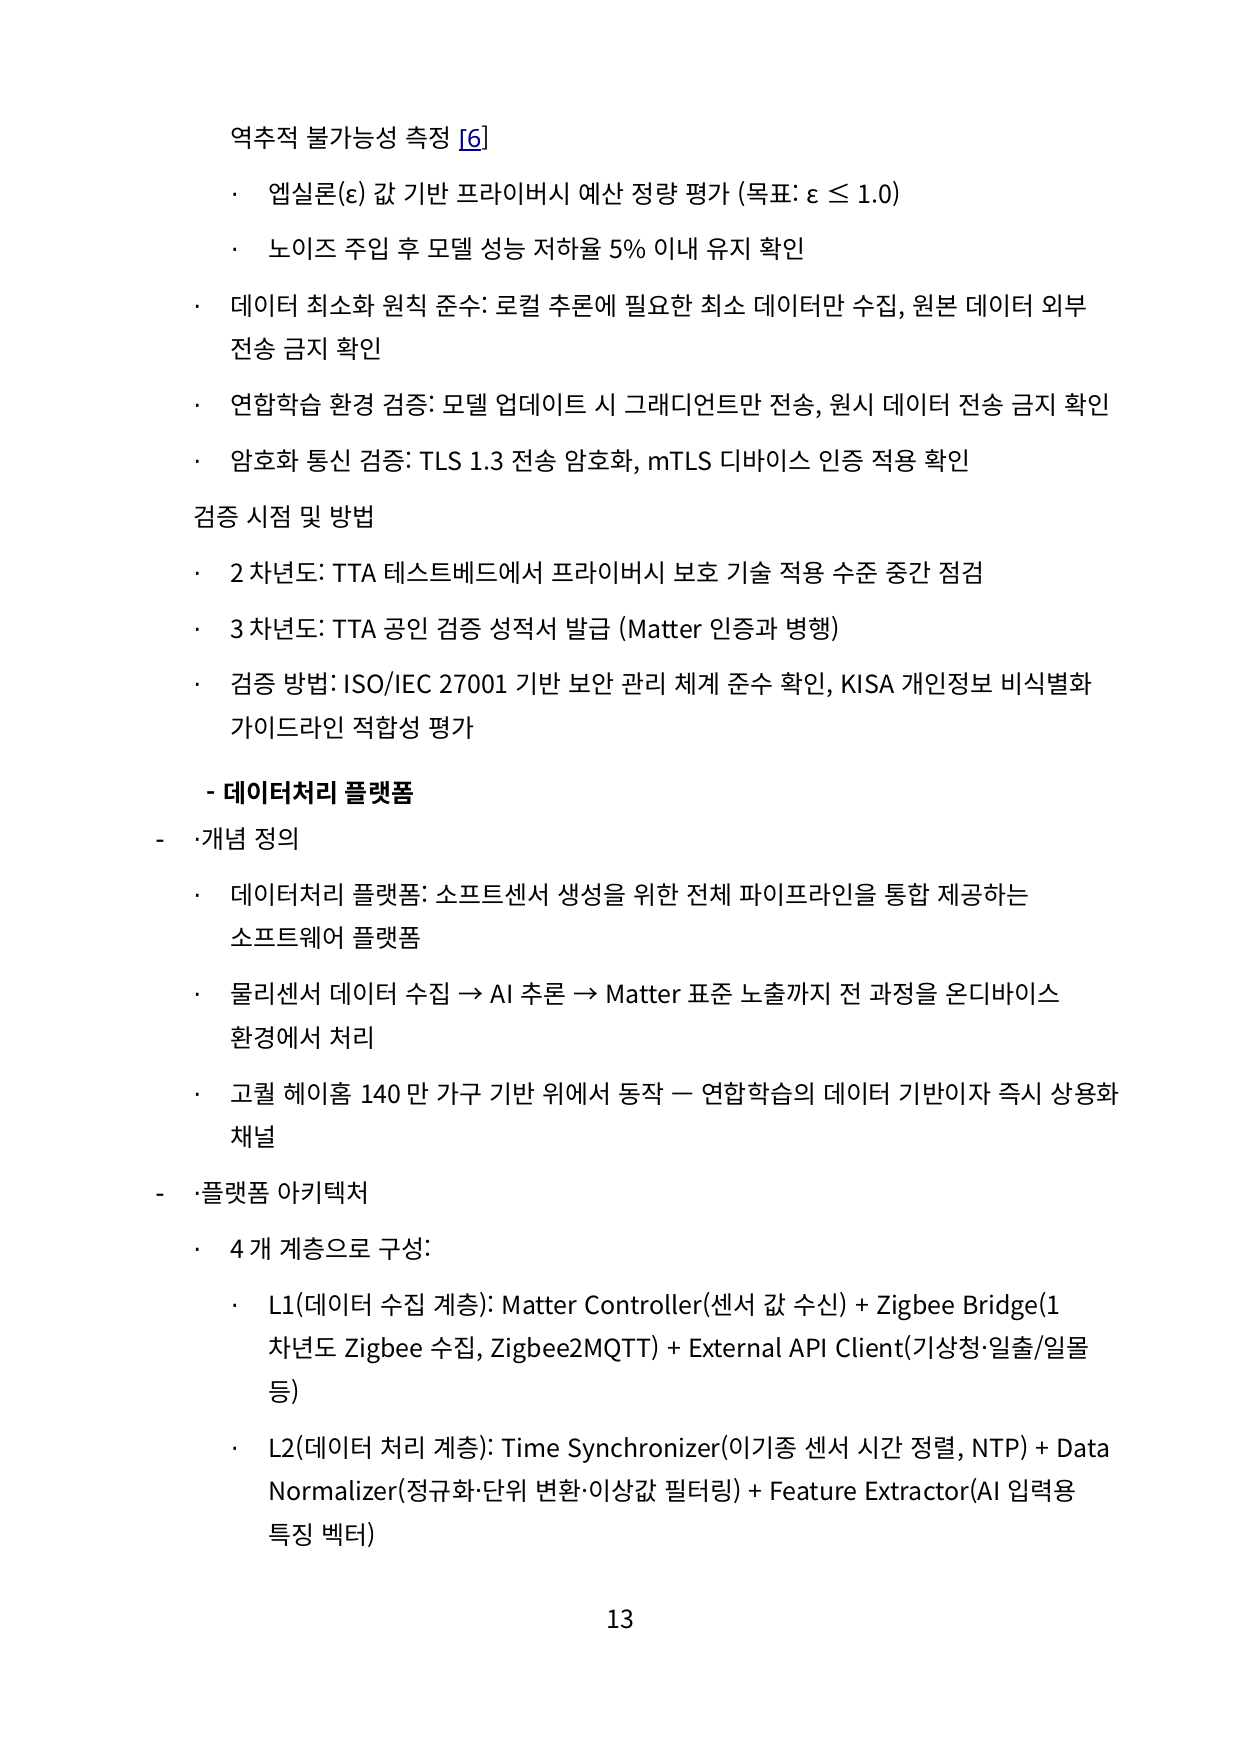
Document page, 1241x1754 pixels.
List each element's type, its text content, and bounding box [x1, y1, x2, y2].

list 고퀄 헤이홈 140만 가구 기반 위에서 동작 — 연합학습의 데이터 기반이자 즉시 상용화 채널 [193, 1074, 1122, 1154]
list L2(데이터 처리 계층): Time Synchronizer(이기종 센서 시간 정렬, NTP) + Data Normalizer(정규화·단위 변환·이상값 필터링) + Feature Extractor(AI 입력용 특징 벡터) [231, 1428, 1122, 1551]
list 검증 방법: ISO/IEC 27001 기반 보안 관리 체계 준수 확인, KISA 개인정보 비식별화 가이드라인 적합성 평가 [193, 665, 1122, 745]
list 3차년도: TTA 공인 검증 성적서 발급 (Matter 인증과 병행) [193, 609, 1122, 645]
list L1(데이터 수집 계층): Matter Controller(센서 값 수신) + Zigbee Bridge(1차년도 Zigbee 수집, Zigbee2MQTT) + External API Client(기상청·일출/일몰 등) [231, 1286, 1122, 1409]
list 검증 시점 및 방법 [156, 497, 1122, 533]
list 4개 계층으로 구성: [193, 1229, 1122, 1266]
list 데이터처리 플랫폼: 소프트센서 생성을 위한 전체 파이프라인을 통합 제공하는 소프트웨어 플랫폼 [193, 876, 1122, 955]
list 데이터 최소화 원칙 준수: 로컬 추론에 필요한 최소 데이터만 수집, 원본 데이터 외부 전송 금지 확인 [193, 286, 1122, 366]
subtitle - 데이터처리 플랫폼 [207, 773, 1122, 809]
list ⋅플랫폼 아키텍처 [156, 1174, 1122, 1210]
list 암호화 통신 검증: TLS 1.3 전송 암호화, mTLS 디바이스 인증 적용 확인 [193, 441, 1122, 477]
list 엡실론(ε) 값 기반 프라이버시 예산 정량 평가 (목표: ε ≤ 1.0) [231, 174, 1122, 210]
list 물리센서 데이터 수집 → AI 추론 → Matter 표준 노출까지 전 과정을 온디바이스 환경에서 처리 [193, 975, 1122, 1054]
list 2차년도: TTA 테스트베드에서 프라이버시 보호 기술 적용 수준 중간 점검 [193, 553, 1122, 589]
list 역추적 불가능성 측정 [6] [193, 118, 1122, 154]
list 노이즈 주입 후 모델 성능 저하율 5% 이내 유지 확인 [231, 230, 1122, 266]
list 연합학습 환경 검증: 모델 업데이트 시 그래디언트만 전송, 원시 데이터 전송 금지 확인 [193, 385, 1122, 422]
list ⋅개념 정의 [156, 819, 1122, 856]
